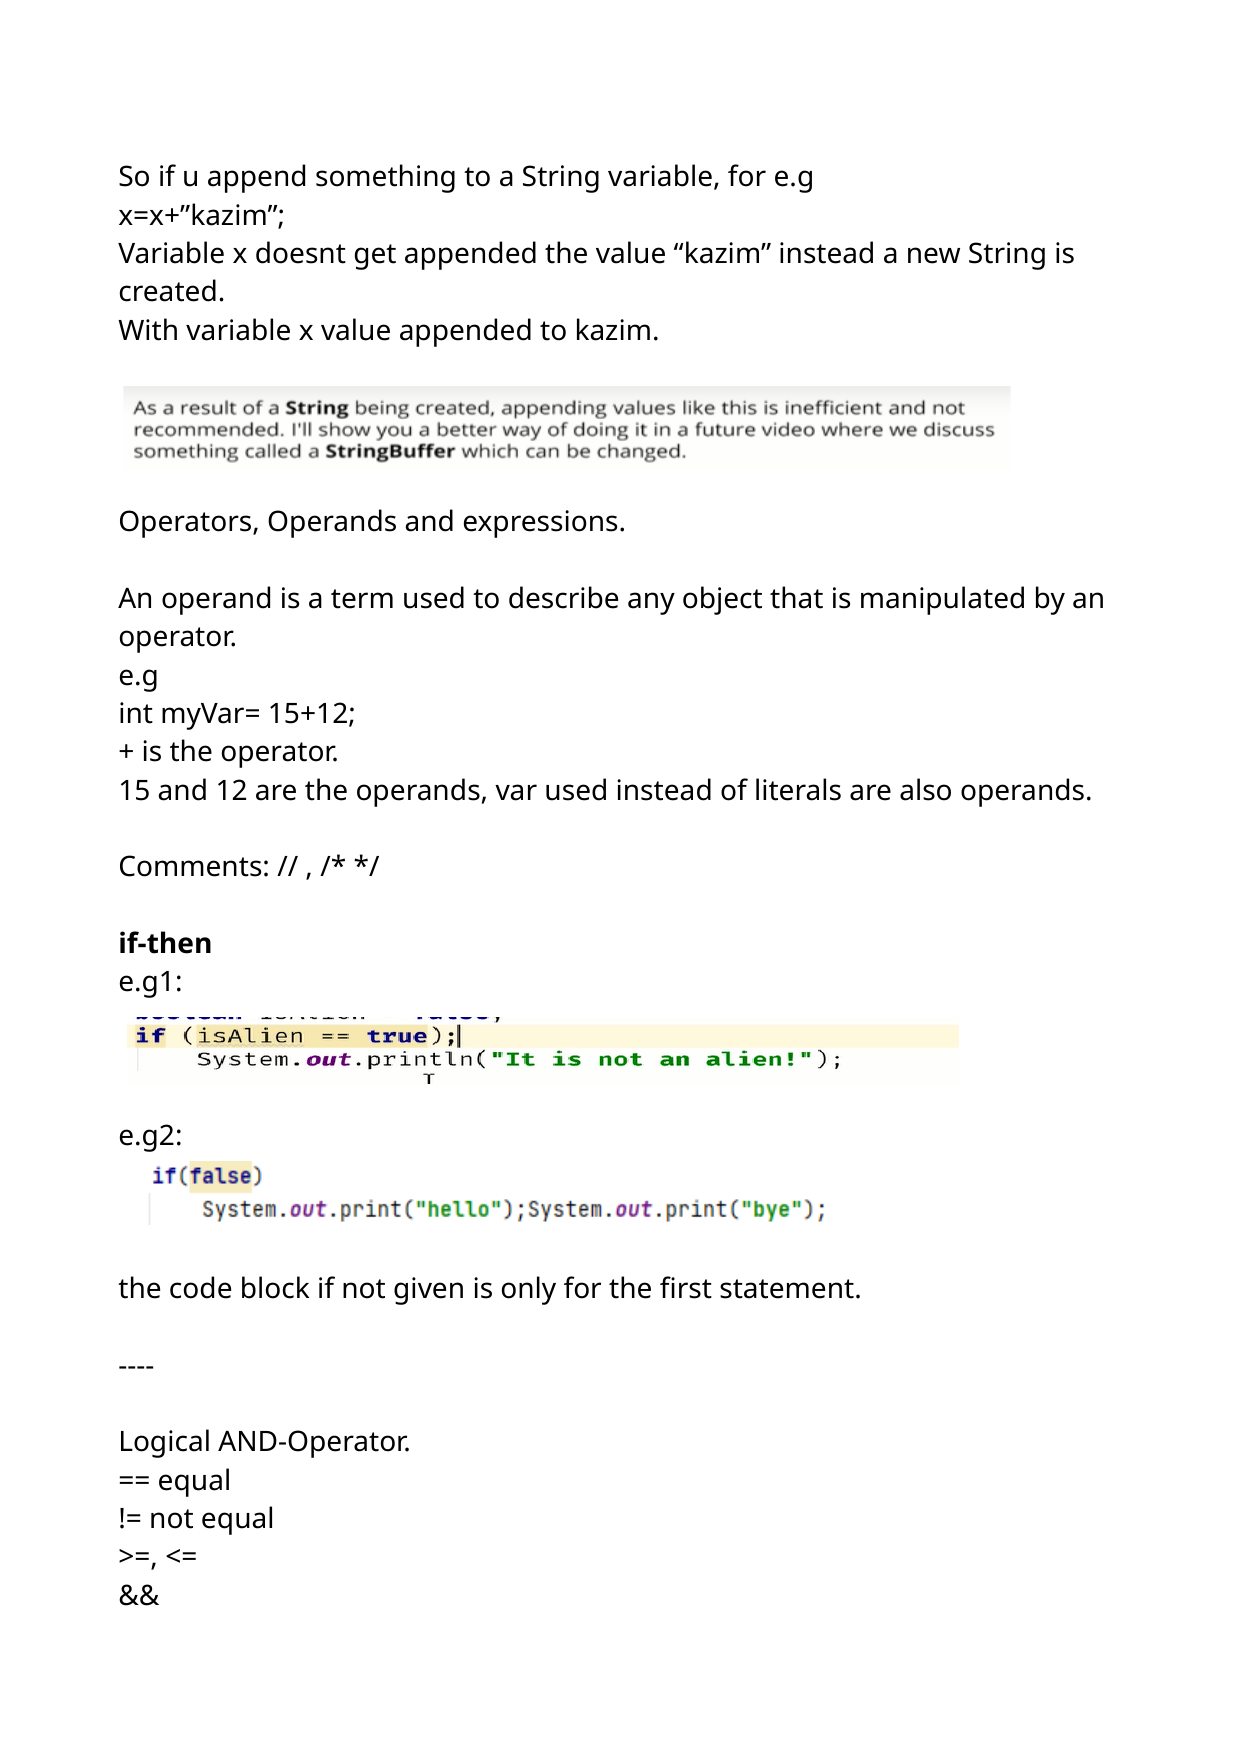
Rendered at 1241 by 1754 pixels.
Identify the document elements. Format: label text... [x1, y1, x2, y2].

text if-then [118, 923, 1122, 961]
text the code block if not given is only for the first statement. [118, 1268, 1122, 1306]
text Variable x doesnt get appended the value “kazim” instead a new String is created. [118, 233, 1122, 310]
text x=x+”kazim”; [118, 195, 1122, 233]
picture [138, 1161, 855, 1225]
text int myVar= 15+12; [118, 693, 1122, 731]
text >=, <= [118, 1536, 1122, 1575]
picture [127, 1017, 959, 1084]
text != not equal [118, 1498, 1122, 1536]
text Comments: // , /* */ [118, 846, 1122, 885]
text An operand is a term used to describe any object that is manipulated by an operator. [118, 578, 1122, 655]
text Logical AND-Operator. [118, 1421, 1122, 1460]
picture [123, 386, 1011, 470]
text 15 and 12 are the operands, var used instead of literals are also operands. [118, 770, 1122, 808]
text ---- [118, 1345, 1122, 1383]
text e.g2: [118, 1115, 1122, 1153]
text + is the operator. [118, 731, 1122, 770]
text e.g1: [118, 961, 1122, 1000]
text Operators, Operands and expressions. [118, 501, 1122, 540]
text && [118, 1575, 1122, 1613]
text So if u append something to a String variable, for e.g [118, 156, 1122, 195]
text e.g [118, 655, 1122, 693]
text With variable x value appended to kazim. [118, 310, 1122, 348]
text == equal [118, 1460, 1122, 1498]
